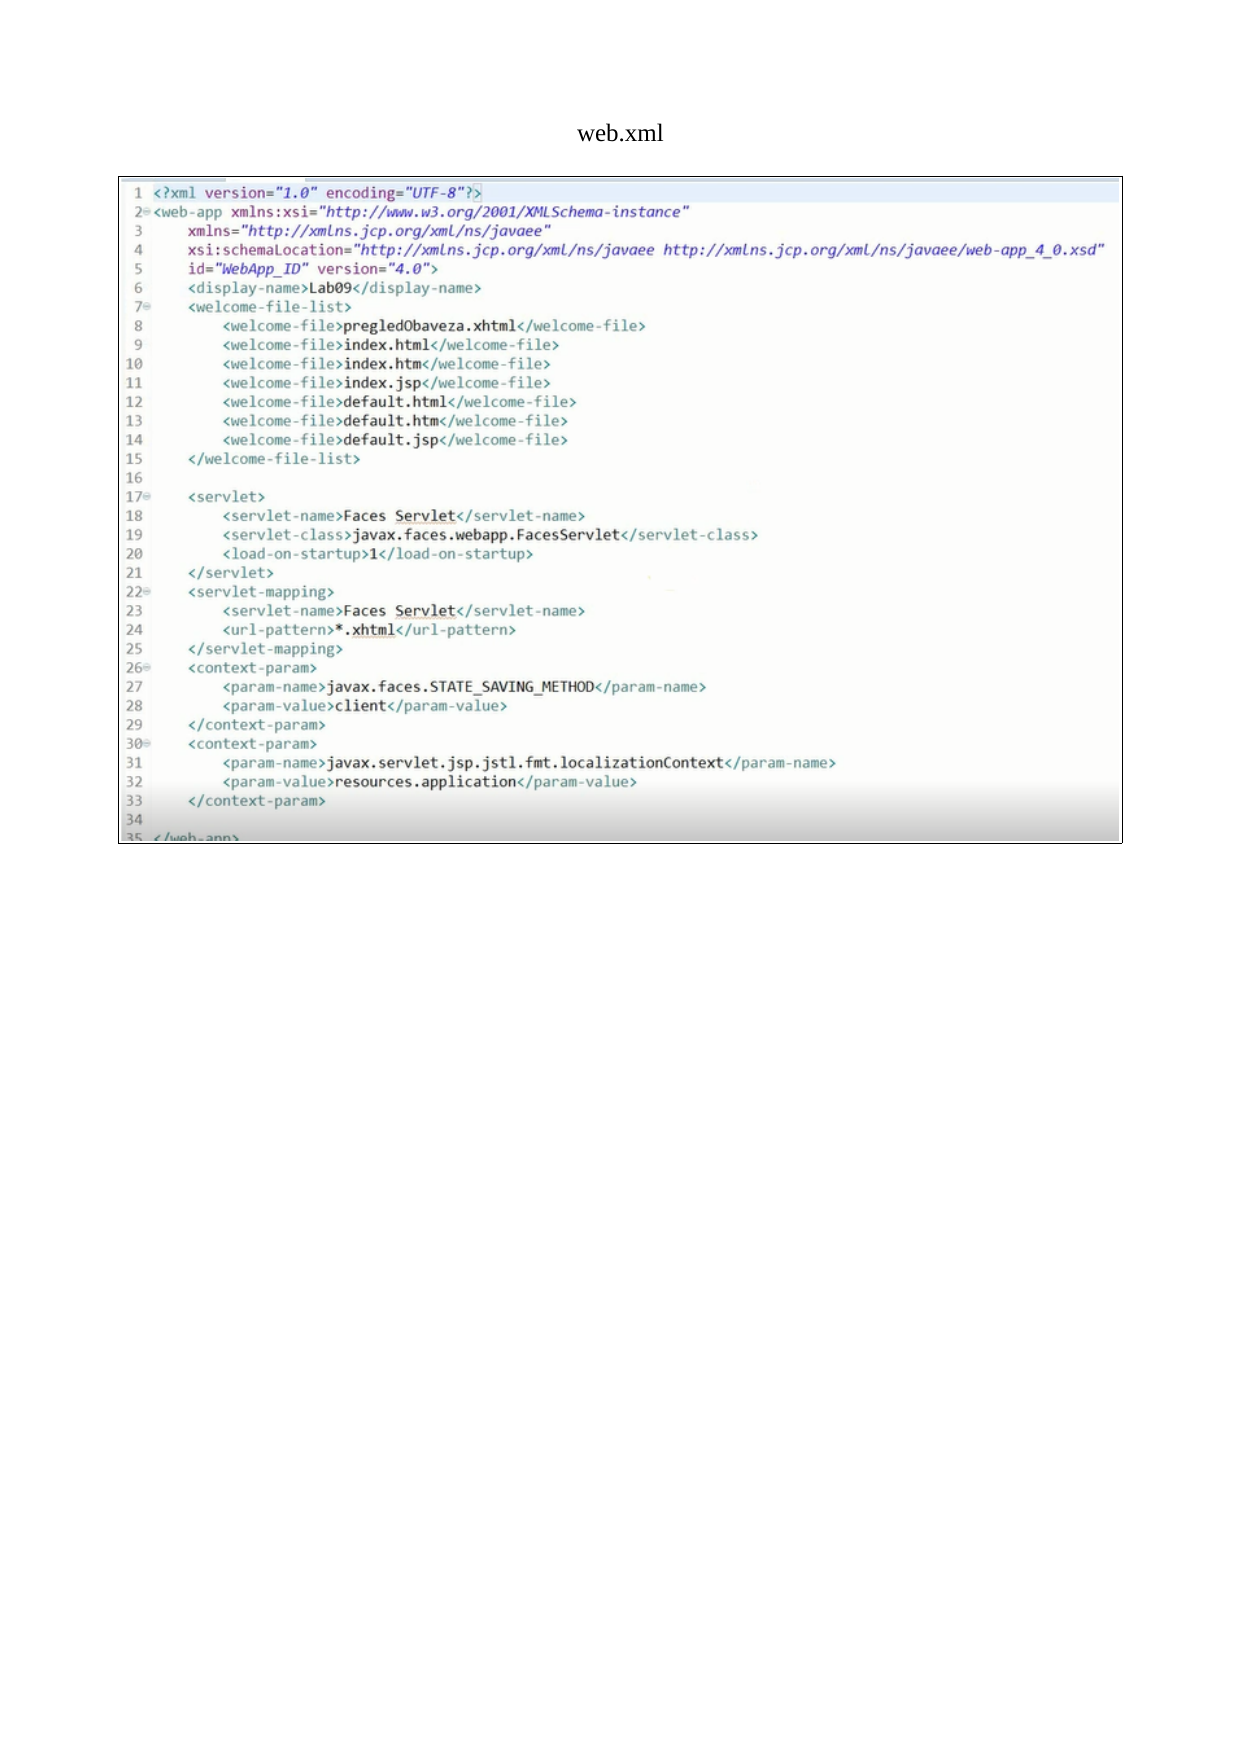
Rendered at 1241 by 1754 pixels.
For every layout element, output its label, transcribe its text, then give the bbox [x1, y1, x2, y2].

text web.xml [118, 118, 1122, 147]
picture [121, 178, 1119, 841]
